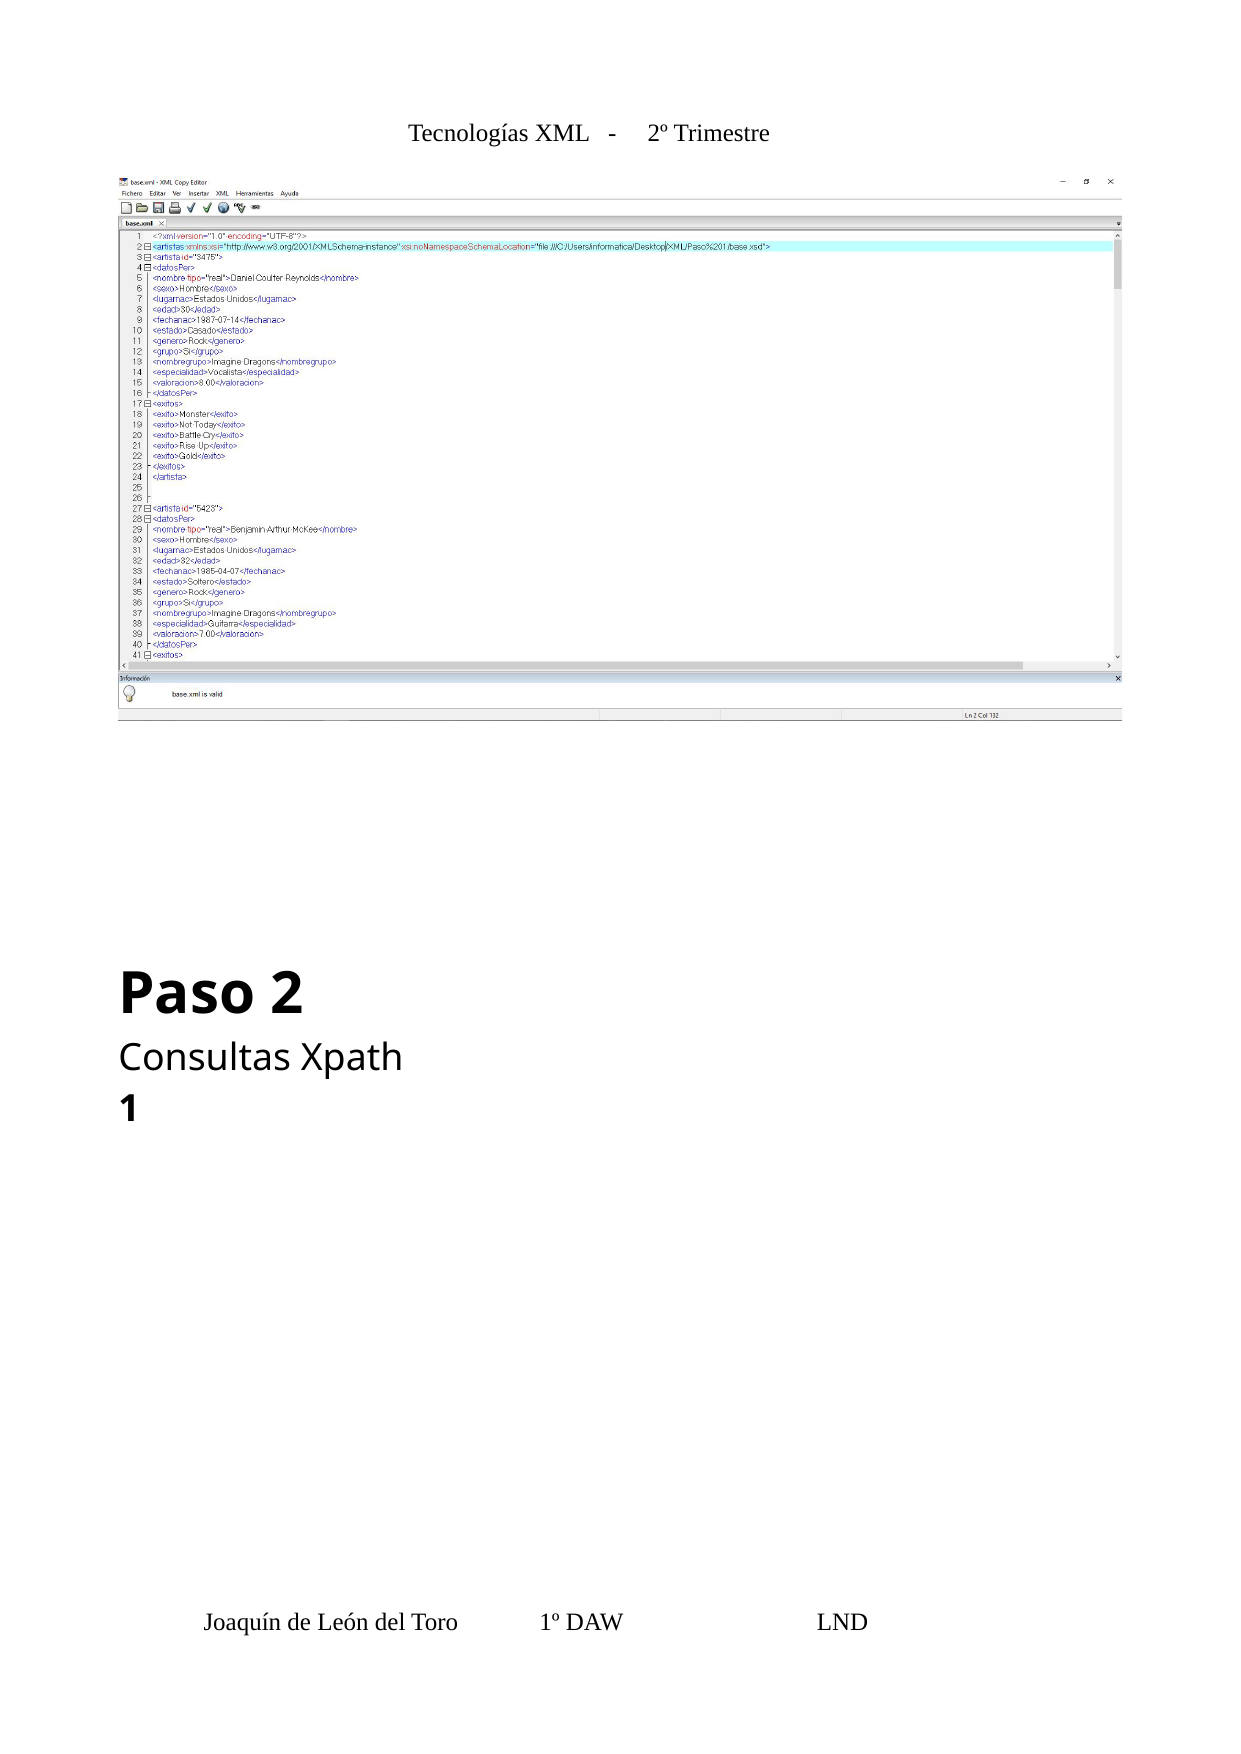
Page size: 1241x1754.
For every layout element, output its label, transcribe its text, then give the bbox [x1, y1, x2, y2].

text 1 [118, 1081, 1122, 1132]
picture [118, 176, 1123, 721]
text Paso 2 [118, 951, 1122, 1030]
text Consultas Xpath [118, 1030, 1122, 1081]
